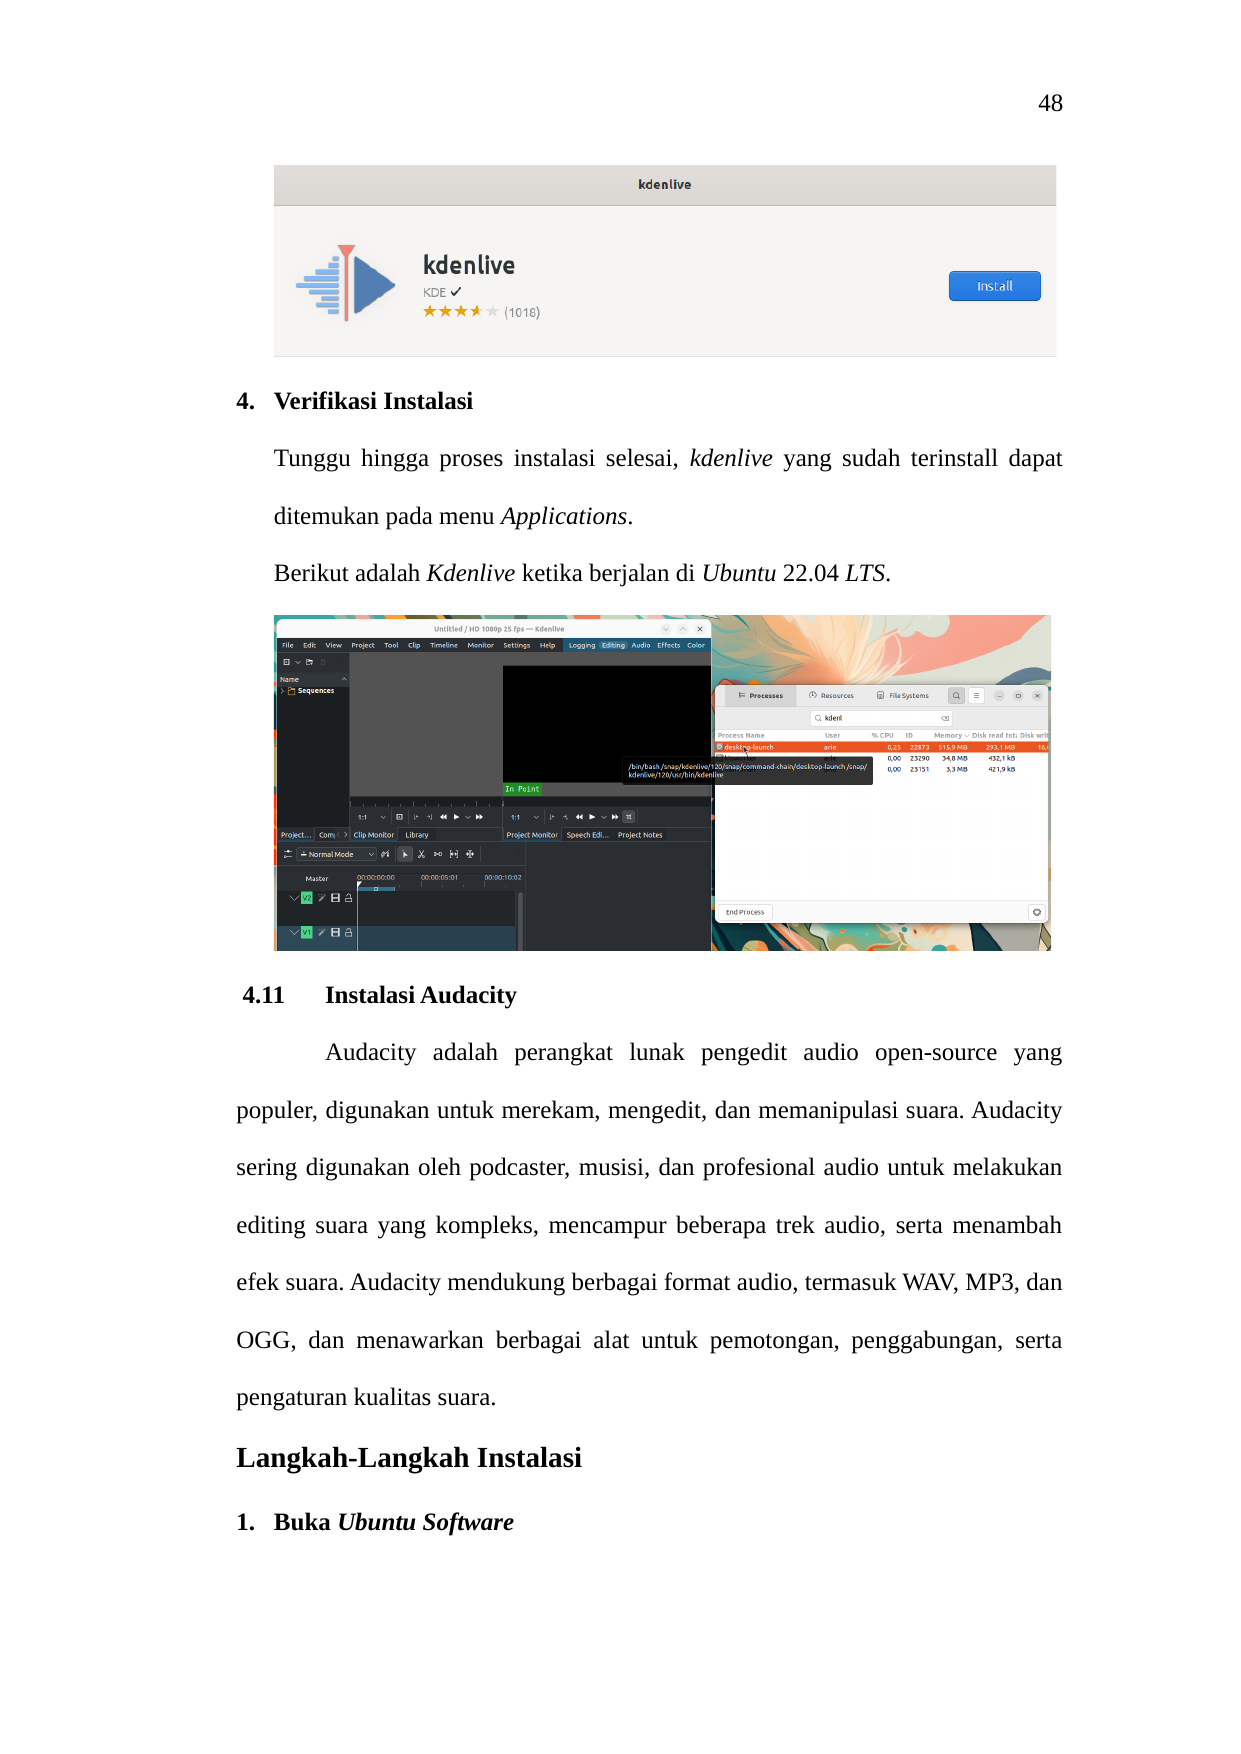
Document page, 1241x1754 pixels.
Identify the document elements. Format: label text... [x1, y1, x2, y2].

picture [273, 165, 1057, 357]
text Langkah-Langkah Instalasi [236, 1440, 1063, 1473]
list Berikut adalah Kdenlive ketika berjalan di Ubuntu 22.04 LTS. [236, 558, 1063, 587]
list Buka Ubuntu Software [236, 1507, 1063, 1536]
subtitle Instalasi Audacity [236, 980, 1063, 1008]
list Tunggu hingga proses instalasi selesai, kdenlive yang sudah terinstall dapat ditemukan pada menu Applications. [236, 443, 1063, 529]
picture [273, 615, 1052, 951]
text Audacity adalah perangkat lunak pengedit audio open-source yang populer, digunakan untuk merekam, mengedit, dan memanipulasi suara. Audacity sering digunakan oleh podcaster, musisi, dan profesional audio untuk melakukan editing suara yang kompleks, mencampur beberapa trek audio, serta menambah efek suara. Audacity mendukung berbagai format audio, termasuk WAV, MP3, dan OGG, dan menawarkan berbagai alat untuk pemotongan, penggabungan, serta pengaturan kualitas suara. [236, 1037, 1063, 1411]
list Verifikasi Instalasi [236, 386, 1063, 414]
